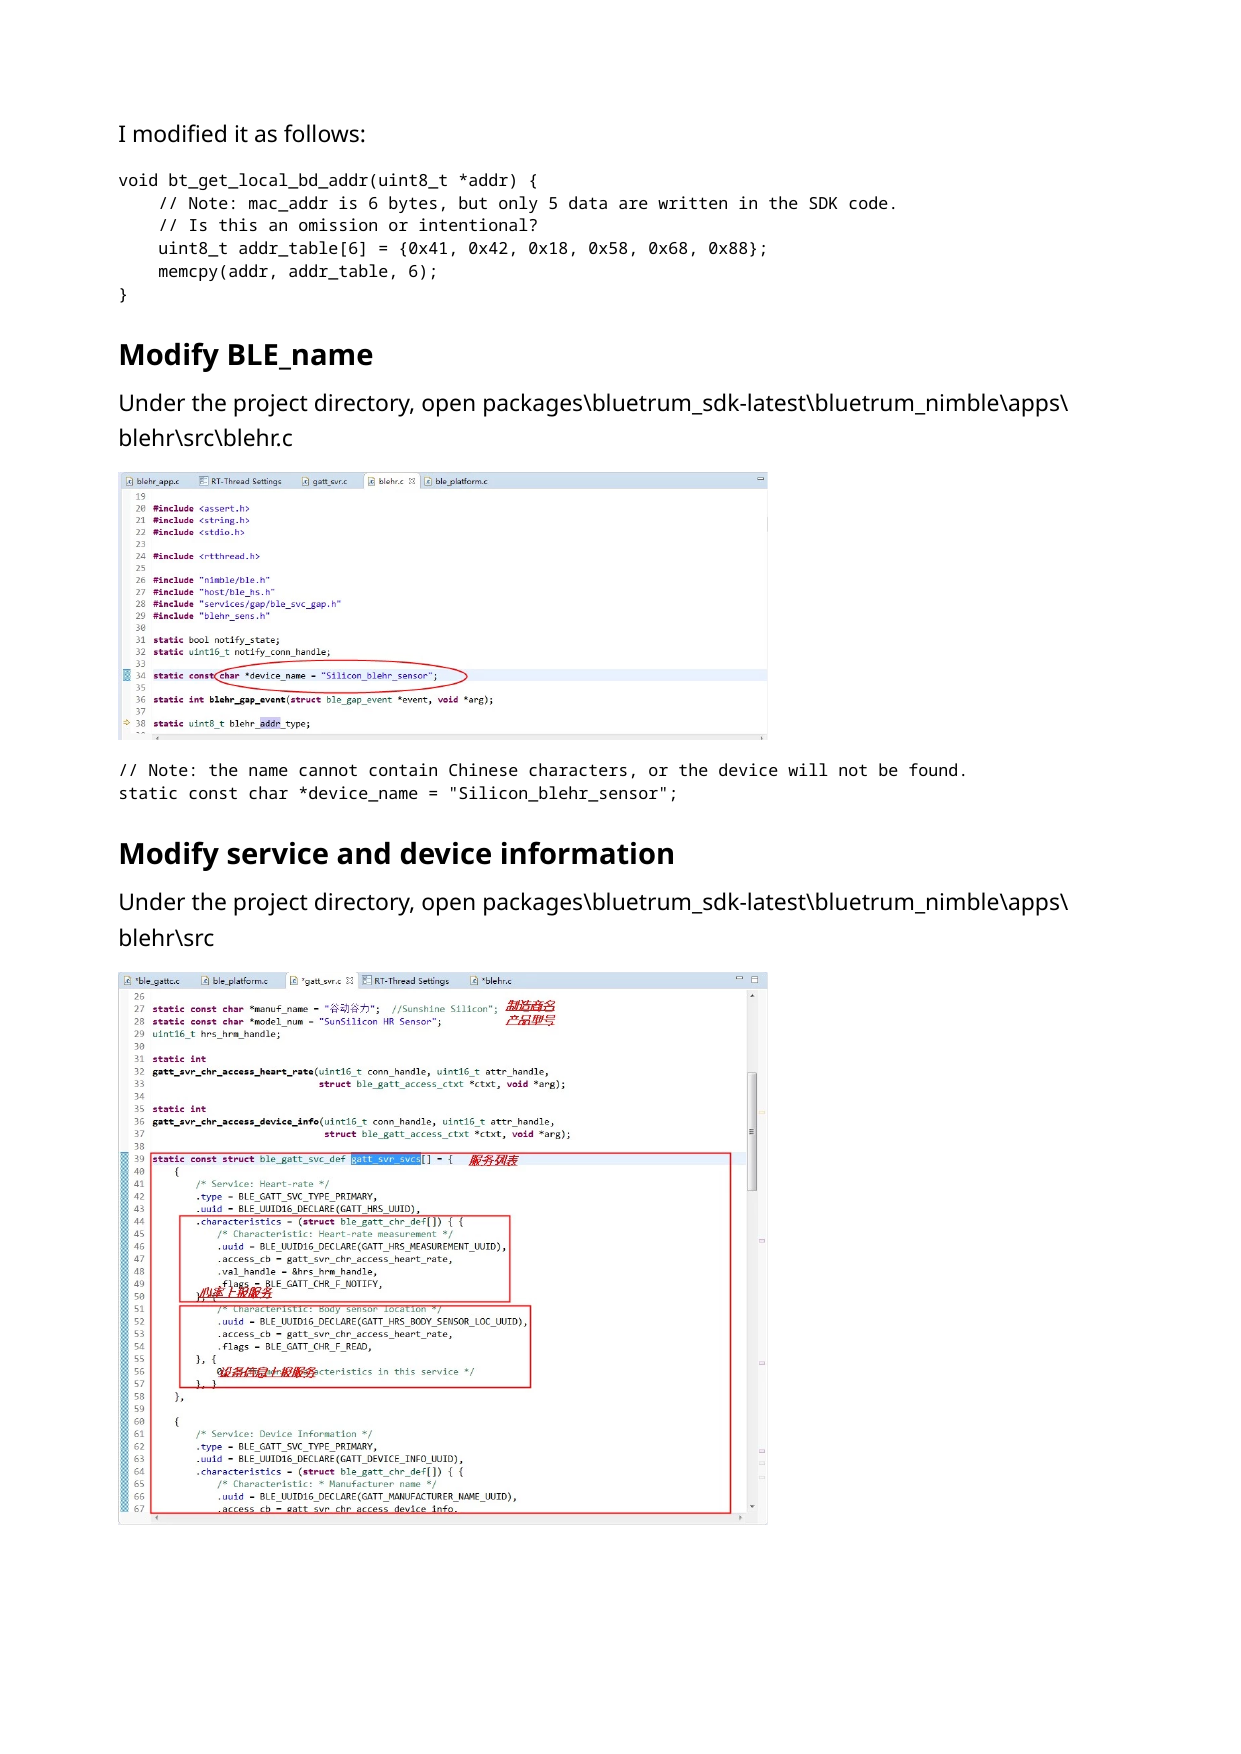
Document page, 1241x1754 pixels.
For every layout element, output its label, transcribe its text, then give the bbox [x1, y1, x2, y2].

text Under the project directory, open packages\bluetrum_sdk-latest\bluetrum_nimble\apps\blehr\src\blehr.c [118, 386, 1122, 454]
subtitle Modify service and device information [118, 833, 1122, 873]
text // Is this an omission or intentional? [118, 214, 1122, 237]
text uint8_t addr_table[6] = {0x41, 0x42, 0x18, 0x58, 0x68, 0x88}; [118, 237, 1122, 259]
text Under the project directory, open packages\bluetrum_sdk-latest\bluetrum_nimble\apps\blehr\src [118, 886, 1122, 953]
picture [118, 472, 768, 740]
text memcpy(addr, addr_table, 6); [118, 259, 1122, 282]
picture [118, 972, 768, 1525]
text void bt_get_local_bd_addr(uint8_t *addr) { [118, 169, 1122, 191]
text I modified it as follows: [118, 118, 1122, 149]
text // Note: the name cannot contain Chinese characters, or the device will not be found. [118, 758, 1122, 781]
text static const char *device_name = "Silicon_blehr_sensor"; [118, 781, 1122, 804]
text // Note: mac_addr is 6 bytes, but only 5 data are written in the SDK code. [118, 191, 1122, 214]
text } [118, 282, 1122, 305]
subtitle Modify BLE_name [118, 334, 1122, 374]
